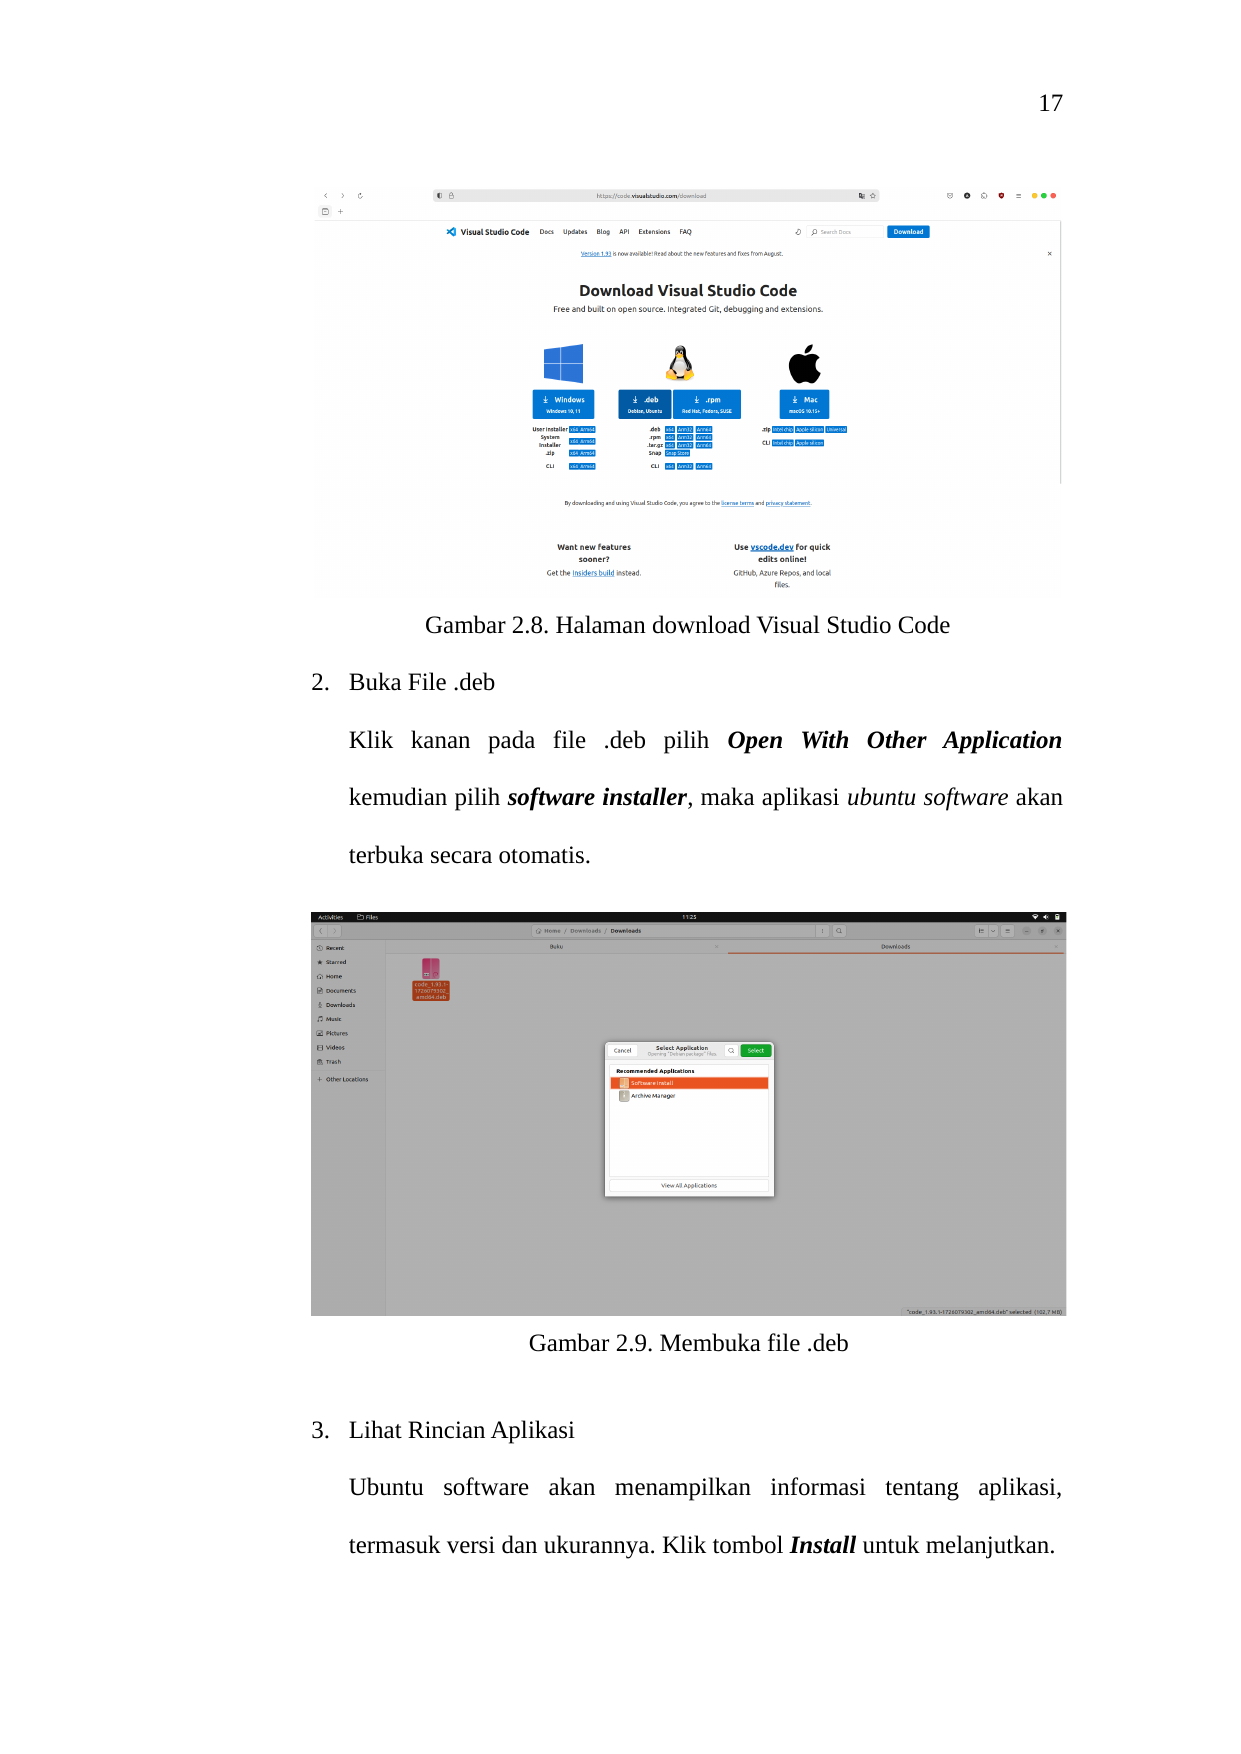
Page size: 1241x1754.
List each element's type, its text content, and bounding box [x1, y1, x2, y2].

list Klik kanan pada file .deb pilih Open With Other Application kemudian pilih software installer, maka aplikasi ubuntu software akan terbuka secara otomatis. [311, 725, 1063, 868]
list [311, 897, 1066, 912]
list Gambar 2.9. Membuka file .deb [311, 1316, 1066, 1357]
list Buka File .deb [311, 165, 1063, 696]
list Ubuntu software akan menampilkan informasi tentang aplikasi, termasuk versi dan ukurannya. Klik tombol Install untuk melanjutkan. [311, 1472, 1063, 1558]
list Lihat Rincian Aplikasi [311, 1357, 1063, 1443]
picture [314, 187, 1062, 598]
picture [311, 912, 1067, 1316]
list Gambar 2.8. Halaman download Visual Studio Code [314, 598, 1061, 638]
